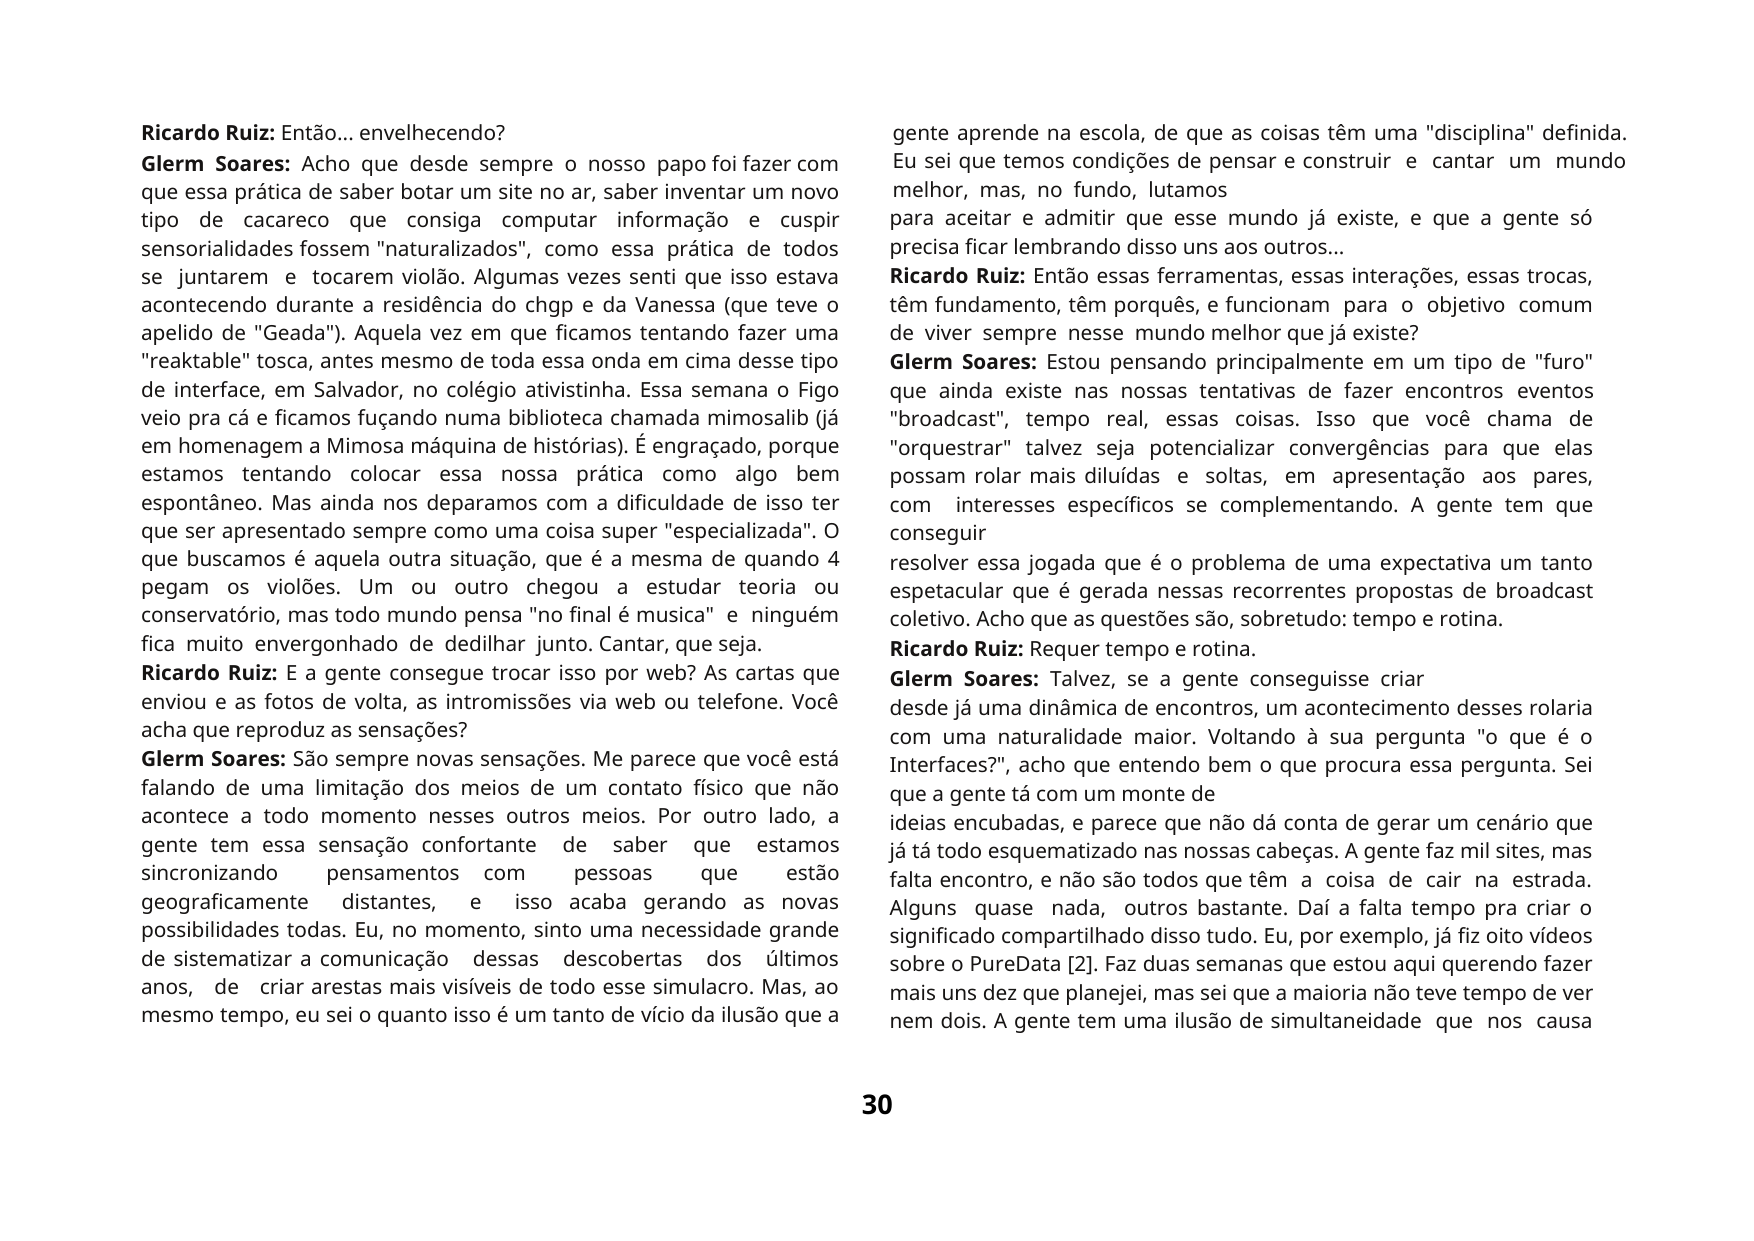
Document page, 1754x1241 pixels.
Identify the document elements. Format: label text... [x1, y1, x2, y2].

text desde já uma dinâmica de encontros, um acontecimento desses rolaria com uma naturalidade maior. Voltando à sua pergunta "o que é o Interfaces?", acho que entendo bem o que procura essa pergunta. Sei que a gente tá com um monte de [889, 693, 1594, 807]
text Glerm Soares: São sempre novas sensações. Me parece que você está falando de uma limitação dos meios de um contato físico que não acontece a todo momento nesses outros meios. Por outro lado, a gente tem essa sensação confortante de saber que estamos sincronizando pensamentos com pessoas que estão geograficamente distantes, e isso acaba gerando as novas possibilidades todas. Eu, no momento, sinto uma necessidade grande de sistematizar a comunicação dessas descobertas dos últimos anos, de criar arestas mais visíveis de todo esse simulacro. Mas, ao mesmo tempo, eu sei o quanto isso é um tanto de vício da ilusão que a [141, 744, 840, 1029]
text para aceitar e admitir que esse mundo já existe, e que a gente só precisa ficar lembrando disso uns aos outros... [889, 203, 1594, 260]
text gente aprende na escola, de que as coisas têm uma "disciplina" definida. Eu sei que temos condições de pensar e construir e cantar um mundo melhor, mas, no fundo, lutamos [892, 118, 1628, 203]
text Glerm Soares: Estou pensando principalmente em um tipo de "furo" que ainda existe nas nossas tentativas de fazer encontros ­eventos "broadcast", tempo real, essas coisas. Isso que você chama de "orquestrar" talvez seja potencializar convergências para que elas possam rolar mais diluídas e soltas, em apresentação aos pares, com interesses específicos se complementando. A gente tem que conseguir [889, 347, 1594, 547]
text Ricardo Ruiz: E a gente consegue trocar isso por web? As cartas que enviou e as fotos de volta, as intromissões via web ou telefone. Você acha que reproduz as sensações? [141, 658, 840, 743]
text Ricardo Ruiz: Requer tempo e rotina. [889, 634, 1594, 663]
text ideias encubadas, e parece que não dá conta de gerar um cenário que já tá todo esquematizado nas nossas cabeças. A gente faz mil sites, mas falta encontro, e não são todos que têm a coisa de cair na estrada. Alguns quase nada, outros bastante. Daí a falta tempo pra criar o significado compartilhado disso tudo. Eu, por exemplo, já fiz oito vídeos sobre o PureData [2]. Faz duas semanas que estou aqui querendo fazer mais uns dez que planejei, mas sei que a maioria não teve tempo de ver nem dois. A gente tem uma ilusão de simultaneidade que nos causa [889, 808, 1594, 1034]
text Glerm Soares: Talvez, se a gente conseguisse criar [889, 664, 1594, 692]
text resolver essa jogada que é o problema de uma expectativa um tanto espetacular que é gerada nessas recorrentes propostas de broadcast coletivo. Acho que as questões são, sobretudo: tempo e rotina. [889, 548, 1594, 633]
text Ricardo Ruiz: Então... envelhecendo? [141, 118, 840, 147]
text Glerm Soares: Acho que desde sempre o nosso papo foi fazer com que essa prática de saber botar um site no ar, saber inventar um novo tipo de cacareco que consiga computar informação e cuspir sensorialidades fossem "naturalizados", como essa prática de todos se juntarem e tocarem violão. Algumas vezes senti que isso estava acontecendo durante a residência do chgp e da Vanessa (que teve o apelido de "Geada"). Aquela vez em que ficamos tentando fazer uma "reaktable" tosca, antes mesmo de toda essa onda em cima desse tipo de interface, em Salvador, no colégio ativistinha. Essa semana o Figo veio pra cá e ficamos fuçando numa biblioteca chamada mimosalib (já em homenagem a Mimosa máquina de histórias). É engraçado, porque estamos tentando colocar essa nossa prática como algo bem espontâneo. Mas ainda nos deparamos com a dificuldade de isso ter que ser apresentado sempre como uma coisa super "especializada". O que buscamos é aquela outra situação, que é a mesma de quando 4 pegam os violões. Um ou outro chegou a estudar teoria ou conservatório, mas todo mundo pensa "no final é musica" e ninguém fica muito envergonhado de dedilhar junto. Cantar, que seja. [141, 149, 840, 657]
text Ricardo Ruiz: Então essas ferramentas, essas interações, essas trocas, têm fundamento, têm porquês, e funcionam para o objetivo comum de viver sempre nesse mundo melhor que já existe? [889, 261, 1594, 346]
